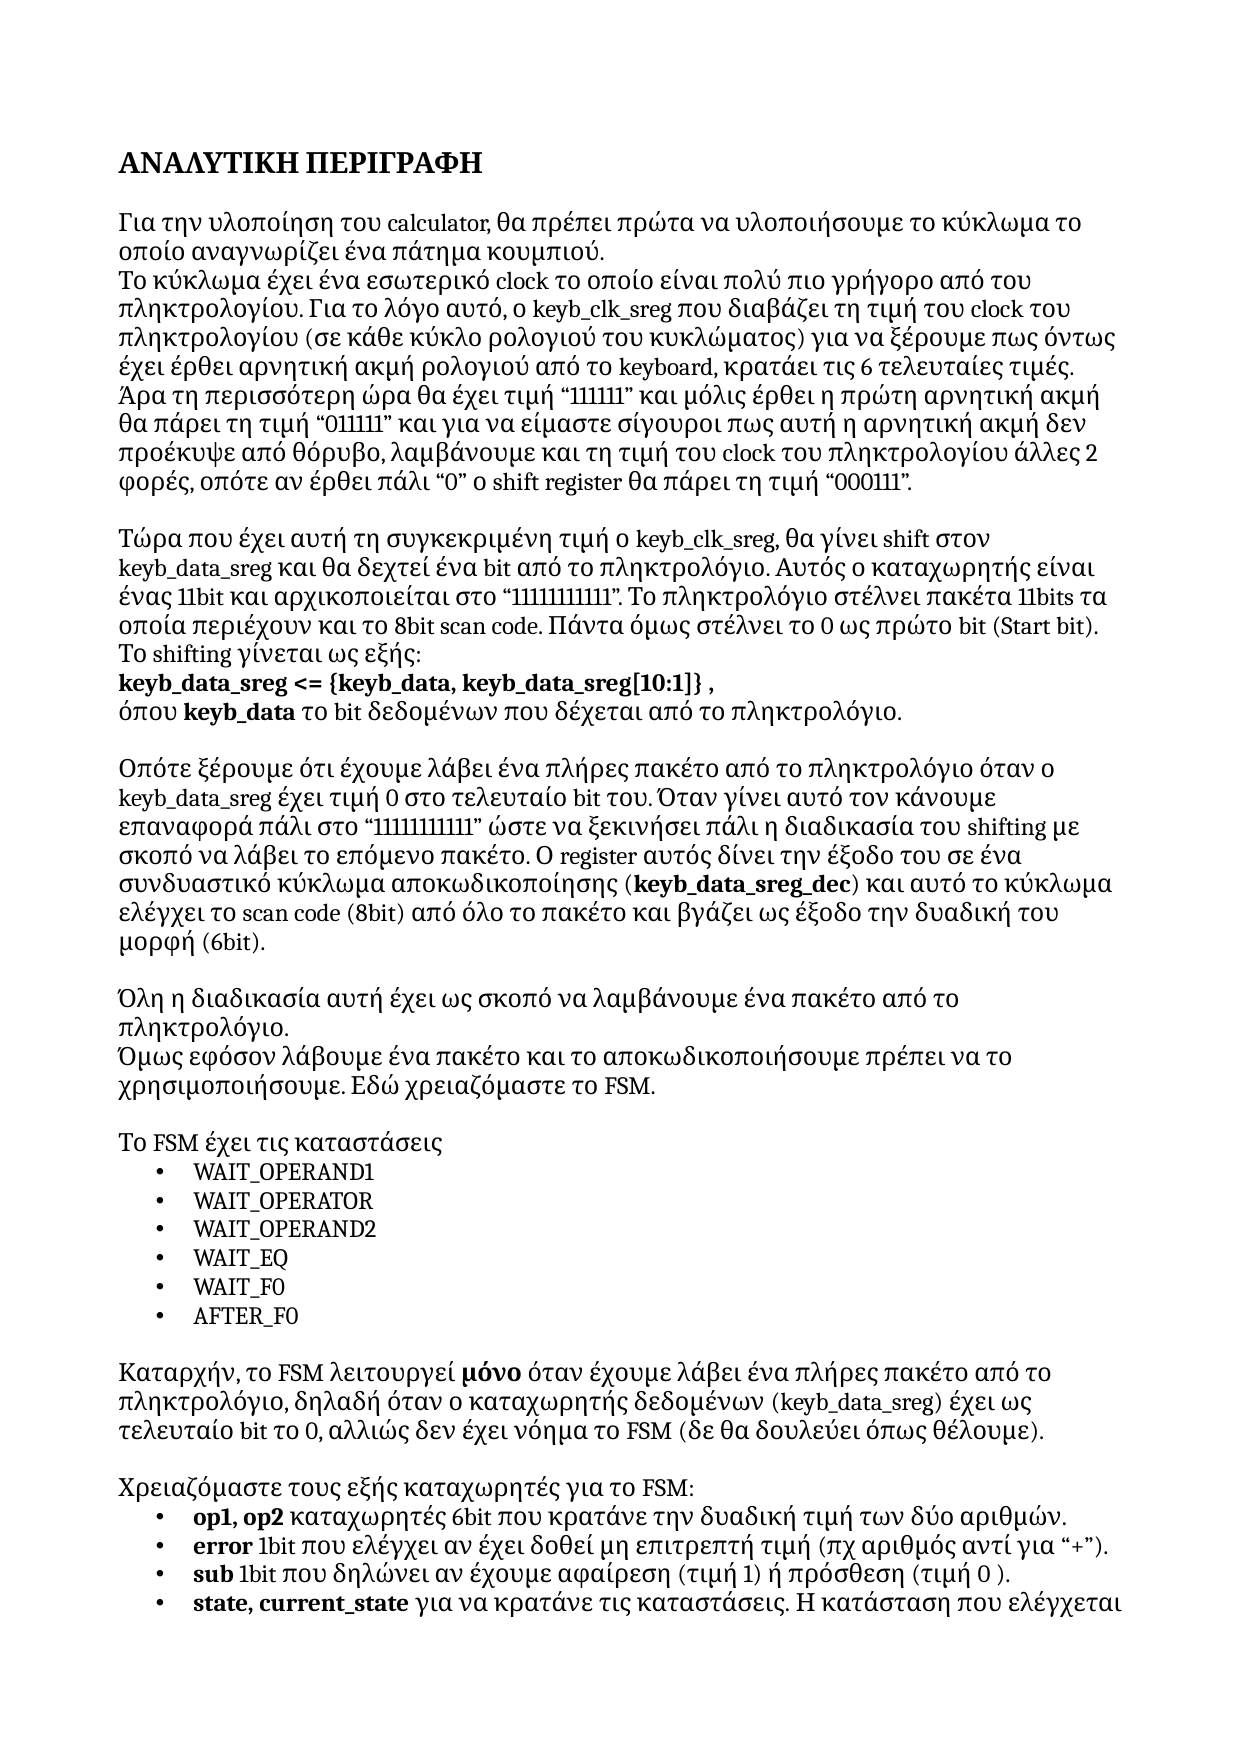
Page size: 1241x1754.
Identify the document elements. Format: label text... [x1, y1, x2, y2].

text Το FSM έχει τις καταστάσεις [118, 1129, 1122, 1158]
text ΑΝΑΛΥΤΙΚΗ ΠΕΡΙΓΡΑΦΗ [118, 147, 1122, 180]
list WAIT_EQ [156, 1244, 1122, 1273]
text Όμως εφόσον λάβουμε ένα πακέτο και το αποκωδικοποιήσουμε πρέπει να το χρησιμοποιήσουμε. Εδώ χρειαζόμαστε το FSM. [118, 1043, 1122, 1100]
text όπου keyb_data το bit δεδομένων που δέχεται από το πληκτρολόγιο. [118, 698, 1122, 727]
list error 1bit που ελέγχει αν έχει δοθεί μη επιτρεπτή τιμή (πχ αριθμός αντί για “+”). [156, 1532, 1122, 1560]
list sub 1bit που δηλώνει αν έχουμε αφαίρεση (τιμή 1) ή πρόσθεση (τιμή 0 ). [156, 1560, 1122, 1589]
text Καταρχήν, το FSM λειτουργεί μόνο όταν έχουμε λάβει ένα πλήρες πακέτο από το πληκτρολόγιο, δηλαδή όταν ο καταχωρητής δεδομένων (keyb_data_sreg) έχει ως τελευταίο bit το 0, αλλιώς δεν έχει νόημα το FSM (δε θα δουλεύει όπως θέλουμε). [118, 1359, 1122, 1445]
list WAIT_OPERAND1 [156, 1158, 1122, 1187]
text Οπότε ξέρουμε ότι έχουμε λάβει ένα πλήρες πακέτο από το πληκτρολόγιο όταν ο keyb_data_sreg έχει τιμή 0 στο τελευταίο bit του. Όταν γίνει αυτό τον κάνουμε επαναφορά πάλι στο “11111111111” ώστε να ξεκινήσει πάλι η διαδικασία του shifting με σκοπό να λάβει το επόμενο πακέτο. Ο register αυτός δίνει την έξοδο του σε ένα συνδυαστικό κύκλωμα αποκωδικοποίησης (keyb_data_sreg_dec) και αυτό το κύκλωμα ελέγχει το scan code (8bit) από όλο το πακέτο και βγάζει ως έξοδο την δυαδική του μορφή (6bit). [118, 755, 1122, 957]
list WAIT_F0 [156, 1273, 1122, 1302]
text Τώρα που έχει αυτή τη συγκεκριμένη τιμή ο keyb_clk_sreg, θα γίνει shift στον keyb_data_sreg και θα δεχτεί ένα bit από το πληκτρολόγιο. Αυτός ο καταχωρητής είναι ένας 11bit και αρχικοποιείται στο “11111111111”. Το πληκτρολόγιο στέλνει πακέτα 11bits τα οποία περιέχουν και το 8bit scan code. Πάντα όμως στέλνει το 0 ως πρώτο bit (Start bit). [118, 525, 1122, 640]
list WAIT_OPERATOR [156, 1187, 1122, 1215]
text Όλη η διαδικασία αυτή έχει ως σκοπό να λαμβάνουμε ένα πακέτο από το πληκτρολόγιο. [118, 985, 1122, 1043]
list WAIT_OPERAND2 [156, 1215, 1122, 1244]
text Άρα τη περισσότερη ώρα θα έχει τιμή “111111” και μόλις έρθει η πρώτη αρνητική ακμή θα πάρει τη τιμή “011111” και για να είμαστε σίγουροι πως αυτή η αρνητική ακμή δεν προέκυψε από θόρυβο, λαμβάνουμε και τη τιμή του clock του πληκτρολογίου άλλες 2 φορές, οπότε αν έρθει πάλι “0” ο shift register θα πάρει τη τιμή “000111”. [118, 382, 1122, 497]
text Το shifting γίνεται ως εξής: [118, 640, 1122, 669]
list AFTER_F0 [156, 1302, 1122, 1330]
list state, current_state για να κρατάνε τις καταστάσεις. Η κατάσταση που ελέγχεται [156, 1589, 1122, 1618]
text Για την υλοποίηση του calculator, θα πρέπει πρώτα να υλοποιήσουμε το κύκλωμα το οποίο αναγνωρίζει ένα πάτημα κουμπιού. [118, 209, 1122, 267]
text Το κύκλωμα έχει ένα εσωτερικό clock το οποίο είναι πολύ πιο γρήγορο από του πληκτρολογίου. Για το λόγο αυτό, ο keyb_clk_sreg που διαβάζει τη τιμή του clock του πληκτρολογίου (σε κάθε κύκλο ρολογιού του κυκλώματος) για να ξέρουμε πως όντως έχει έρθει αρνητική ακμή ρολογιού από το keyboard, κρατάει τις 6 τελευταίες τιμές. [118, 267, 1122, 382]
text keyb_data_sreg <= {keyb_data, keyb_data_sreg[10:1]} , [118, 669, 1122, 698]
list op1, op2 καταχωρητές 6bit που κρατάνε την δυαδική τιμή των δύο αριθμών. [156, 1503, 1122, 1532]
text Χρειαζόμαστε τους εξής καταχωρητές για το FSM: [118, 1474, 1122, 1503]
